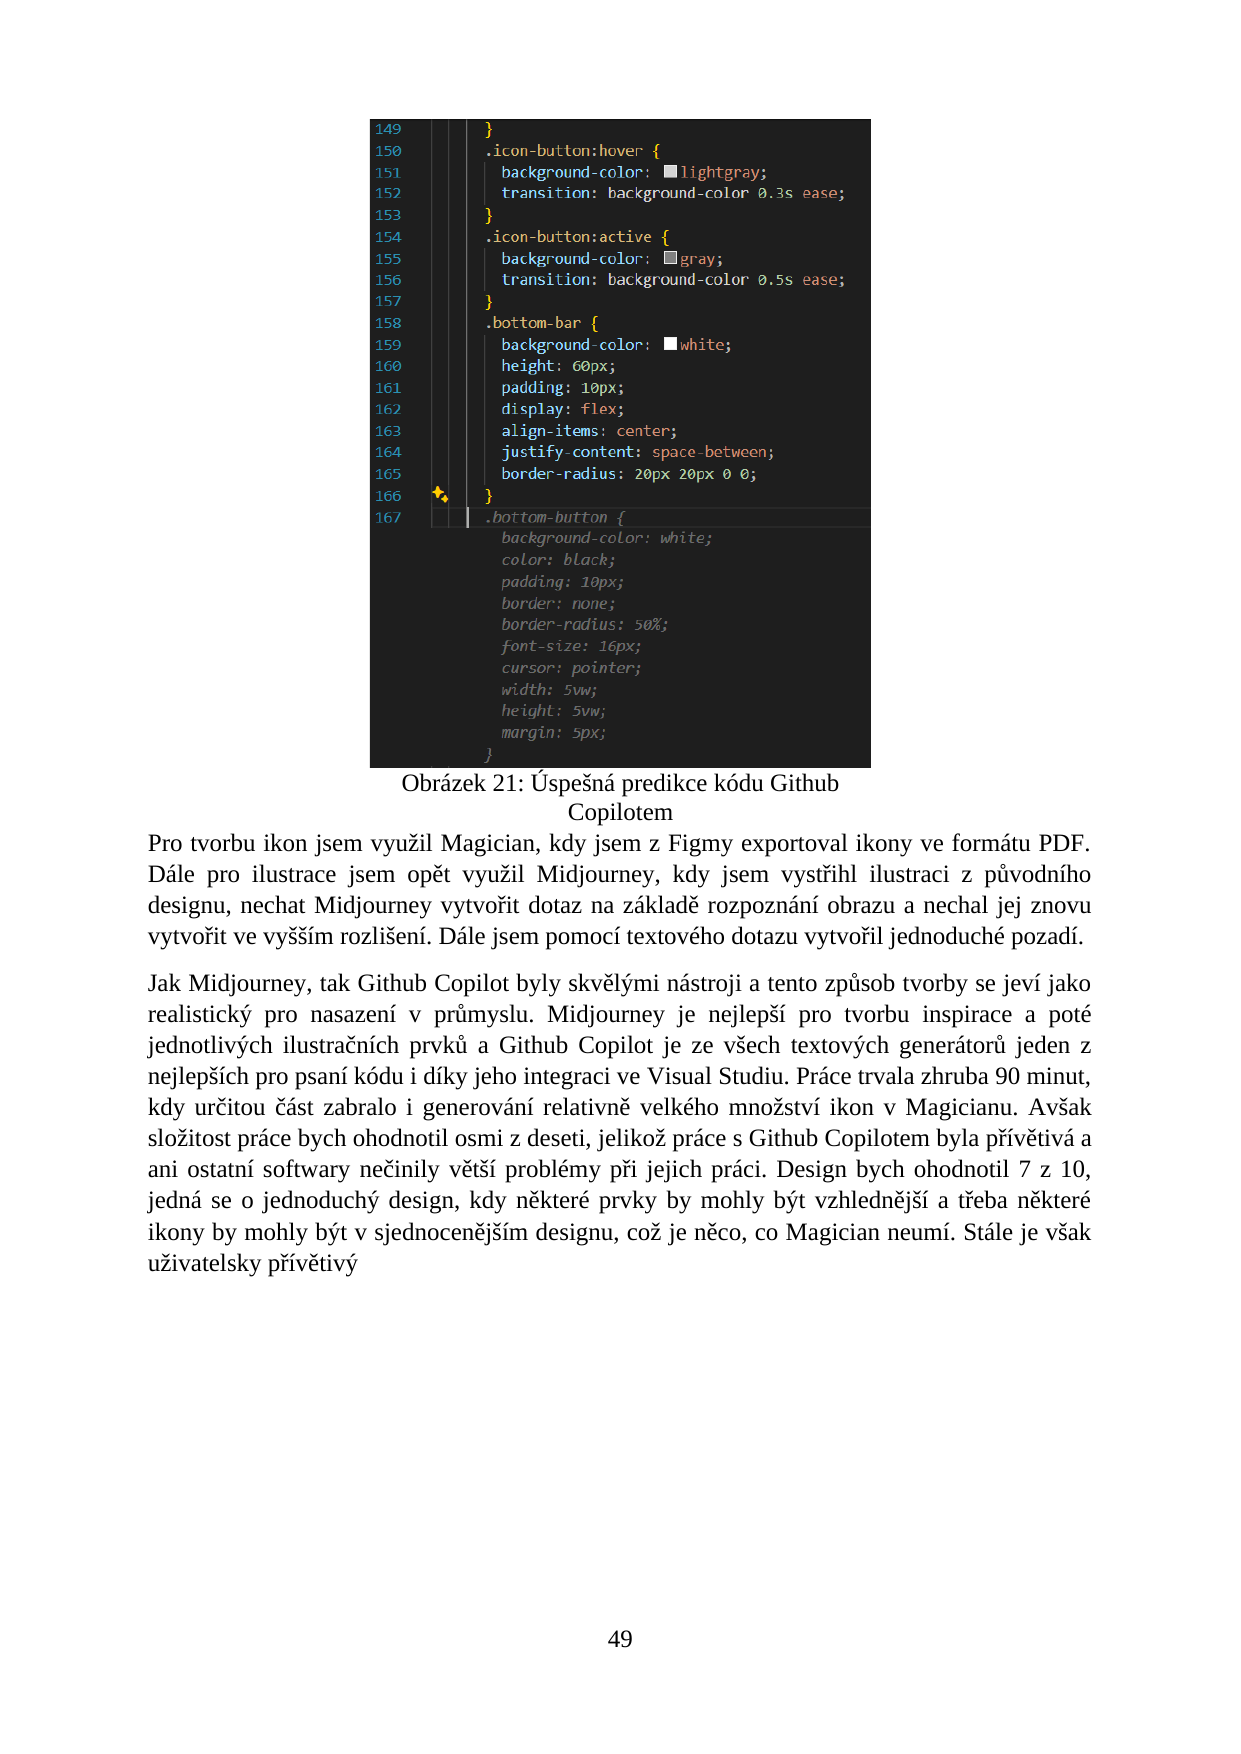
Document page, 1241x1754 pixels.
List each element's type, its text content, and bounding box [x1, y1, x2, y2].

text Jak Midjourney, tak Github Copilot byly skvělými nástroji a tento způsob tvorby se jeví jako realistický pro nasazení v průmyslu. Midjourney je nejlepší pro tvorbu inspirace a poté jednotlivých ilustračních prvků a Github Copilot je ze všech textových generátorů jeden z nejlepších pro psaní kódu i díky jeho integraci ve Visual Studiu. Práce trvala zhruba 90 minut, kdy určitou část zabralo i generování relativně velkého množství ikon v Magicianu. Avšak složitost práce bych ohodnotil osmi z deseti, jelikož práce s Github Copilotem byla přívětivá a ani ostatní softwary nečinily větší problémy při jejich práci. Design bych ohodnotil 7 z 10, jedná se o jednoduchý design, kdy některé prvky by mohly být vzhlednější a třeba některé ikony by mohly být v sjednocenějším designu, což je něco, co Magician neumí. Stále je však uživatelsky přívětivý [148, 968, 1092, 1276]
text Obrázek 21: Úspešná predikce kódu Github Copilotem [379, 768, 861, 825]
picture [369, 119, 871, 768]
text Pro tvorbu ikon jsem využil Magician, kdy jsem z Figmy exportoval ikony ve formátu PDF. Dále pro ilustrace jsem opět využil Midjourney, kdy jsem vystřihl ilustraci z původního designu, nechat Midjourney vytvořit dotaz na základě rozpoznání obrazu a nechal jej znovu vytvořit ve vyšším rozlišení. Dále jsem pomocí textového dotazu vytvořil jednoduché pozadí. [148, 130, 1092, 949]
